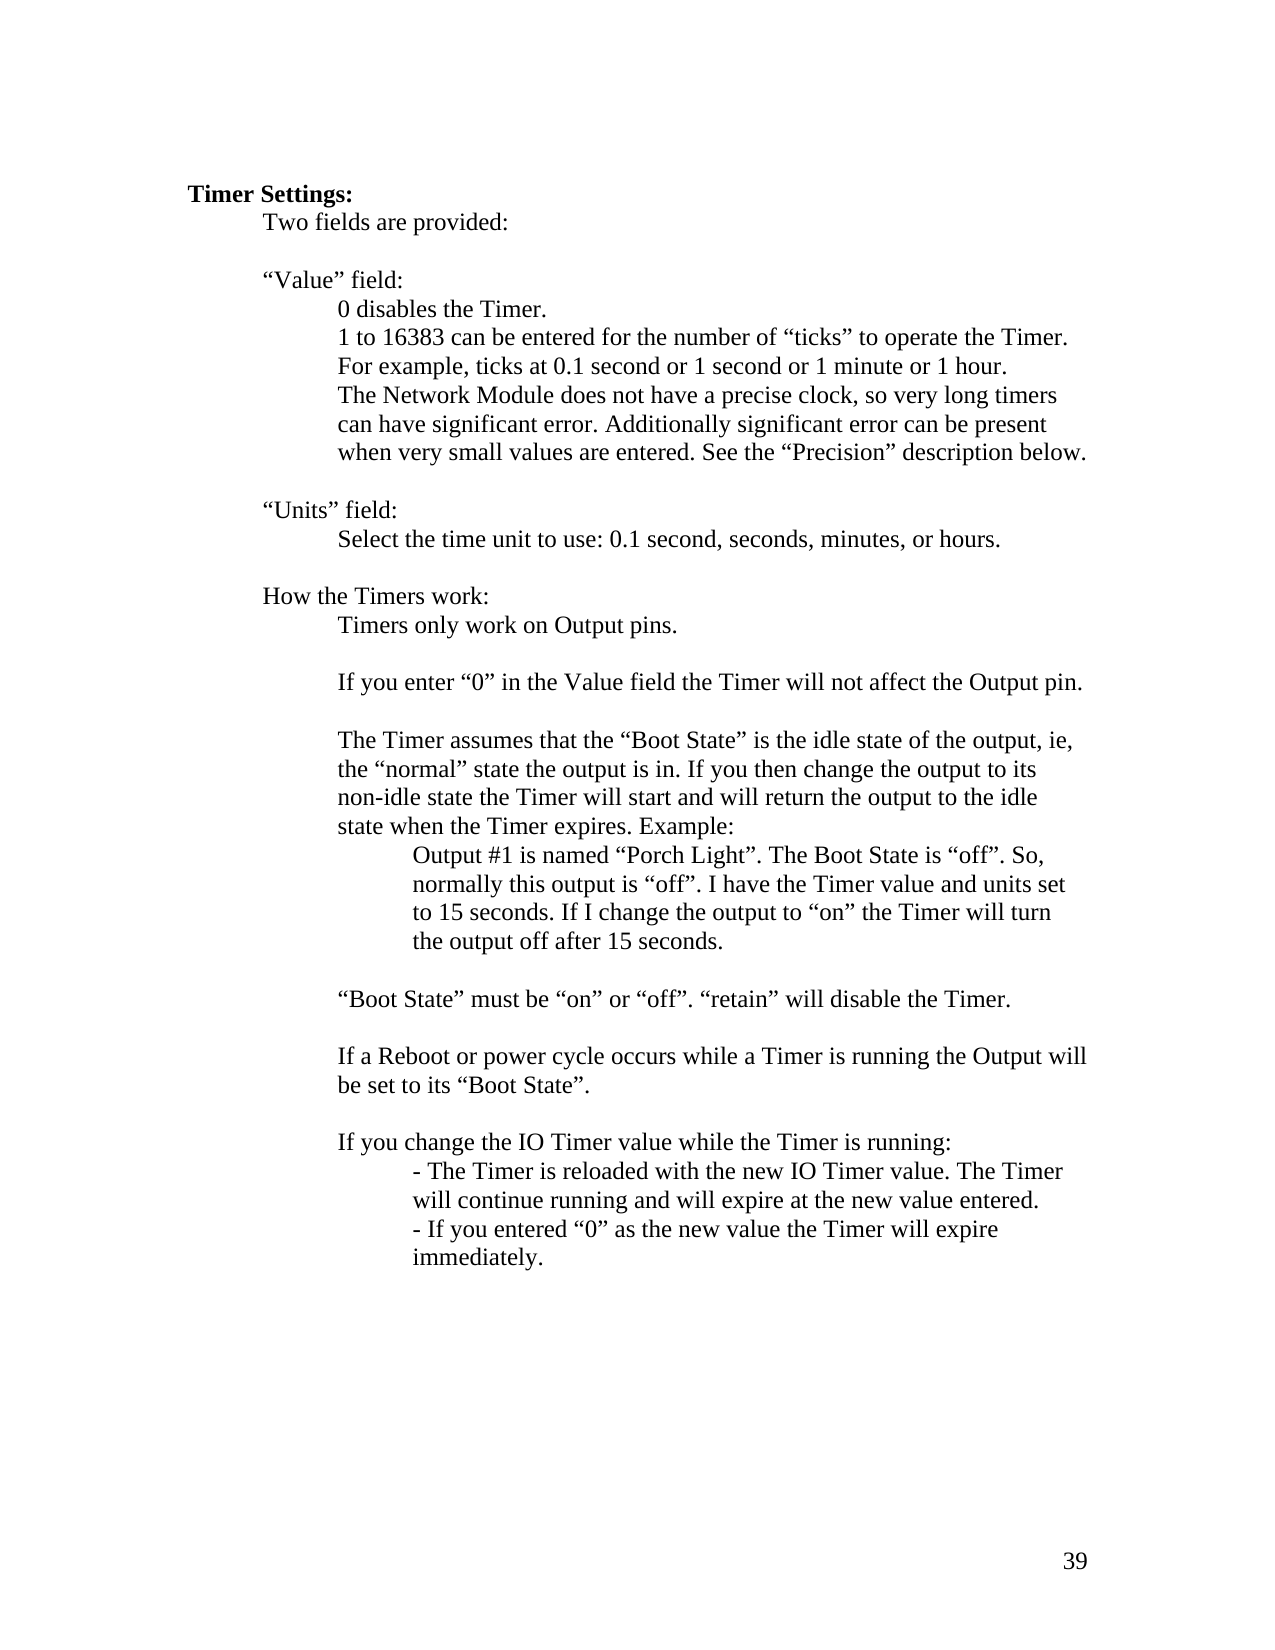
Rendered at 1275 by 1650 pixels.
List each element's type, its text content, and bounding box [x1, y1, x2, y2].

text The Network Module does not have a precise clock, so very long timers can have significant error. Additionally significant error can be present when very small values are entered. See the “Precision” description below. [337, 380, 1087, 466]
text Two fields are provided: [262, 207, 1087, 236]
text - The Timer is reloaded with the new IO Timer value. The Timer will continue running and will expire at the new value entered. [412, 1156, 1087, 1214]
text If you change the IO Timer value while the Timer is running: [337, 1127, 1087, 1156]
text “Value” field: [262, 265, 1087, 294]
text Select the time unit to use: 0.1 second, seconds, minutes, or hours. [337, 524, 1087, 552]
text If you enter “0” in the Value field the Timer will not affect the Output pin. [337, 667, 1087, 696]
text “Units” field: [262, 495, 1087, 524]
text How the Timers work: [262, 581, 1087, 610]
text Timer Settings: [187, 179, 1087, 207]
text 0 disables the Timer. [337, 294, 1087, 322]
text - If you entered “0” as the new value the Timer will expire immediately. [412, 1214, 1087, 1271]
text 1 to 16383 can be entered for the number of “ticks” to operate the Timer. For example, ticks at 0.1 second or 1 second or 1 minute or 1 hour. [337, 322, 1087, 380]
text Timers only work on Output pins. [337, 610, 1087, 639]
text If a Reboot or power cycle occurs while a Timer is running the Output will be set to its “Boot State”. [337, 1041, 1087, 1099]
text The Timer assumes that the “Boot State” is the idle state of the output, ie, the “normal” state the output is in. If you then change the output to its non-idle state the Timer will start and will return the output to the idle state when the Timer expires. Example: [337, 725, 1087, 840]
text Output #1 is named “Porch Light”. The Boot State is “off”. So, normally this output is “off”. I have the Timer value and units set to 15 seconds. If I change the output to “on” the Timer will turn the output off after 15 seconds. [412, 840, 1087, 955]
text “Boot State” must be “on” or “off”. “retain” will disable the Timer. [337, 984, 1087, 1012]
